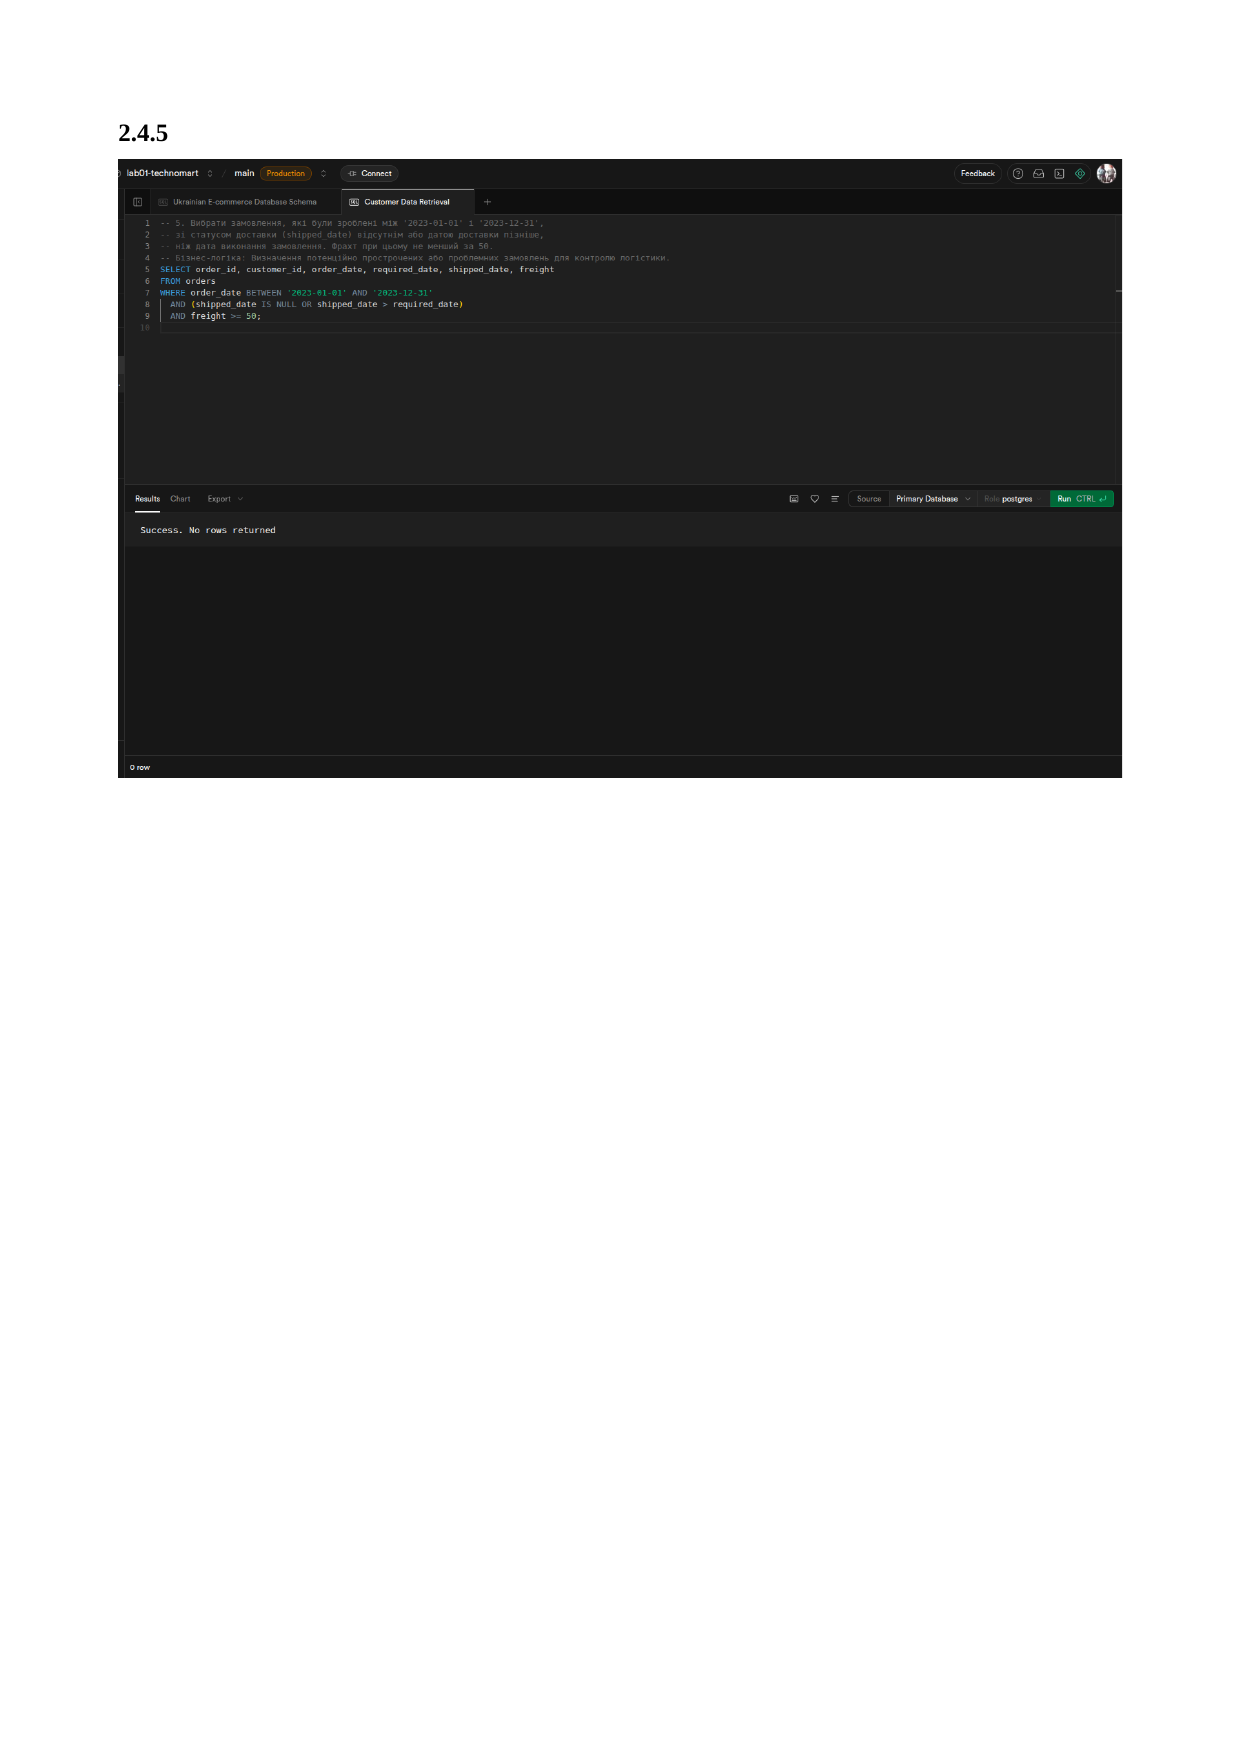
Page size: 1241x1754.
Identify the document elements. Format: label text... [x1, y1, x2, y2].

picture [118, 159, 1123, 778]
subtitle 2.4.5 [118, 118, 1122, 147]
